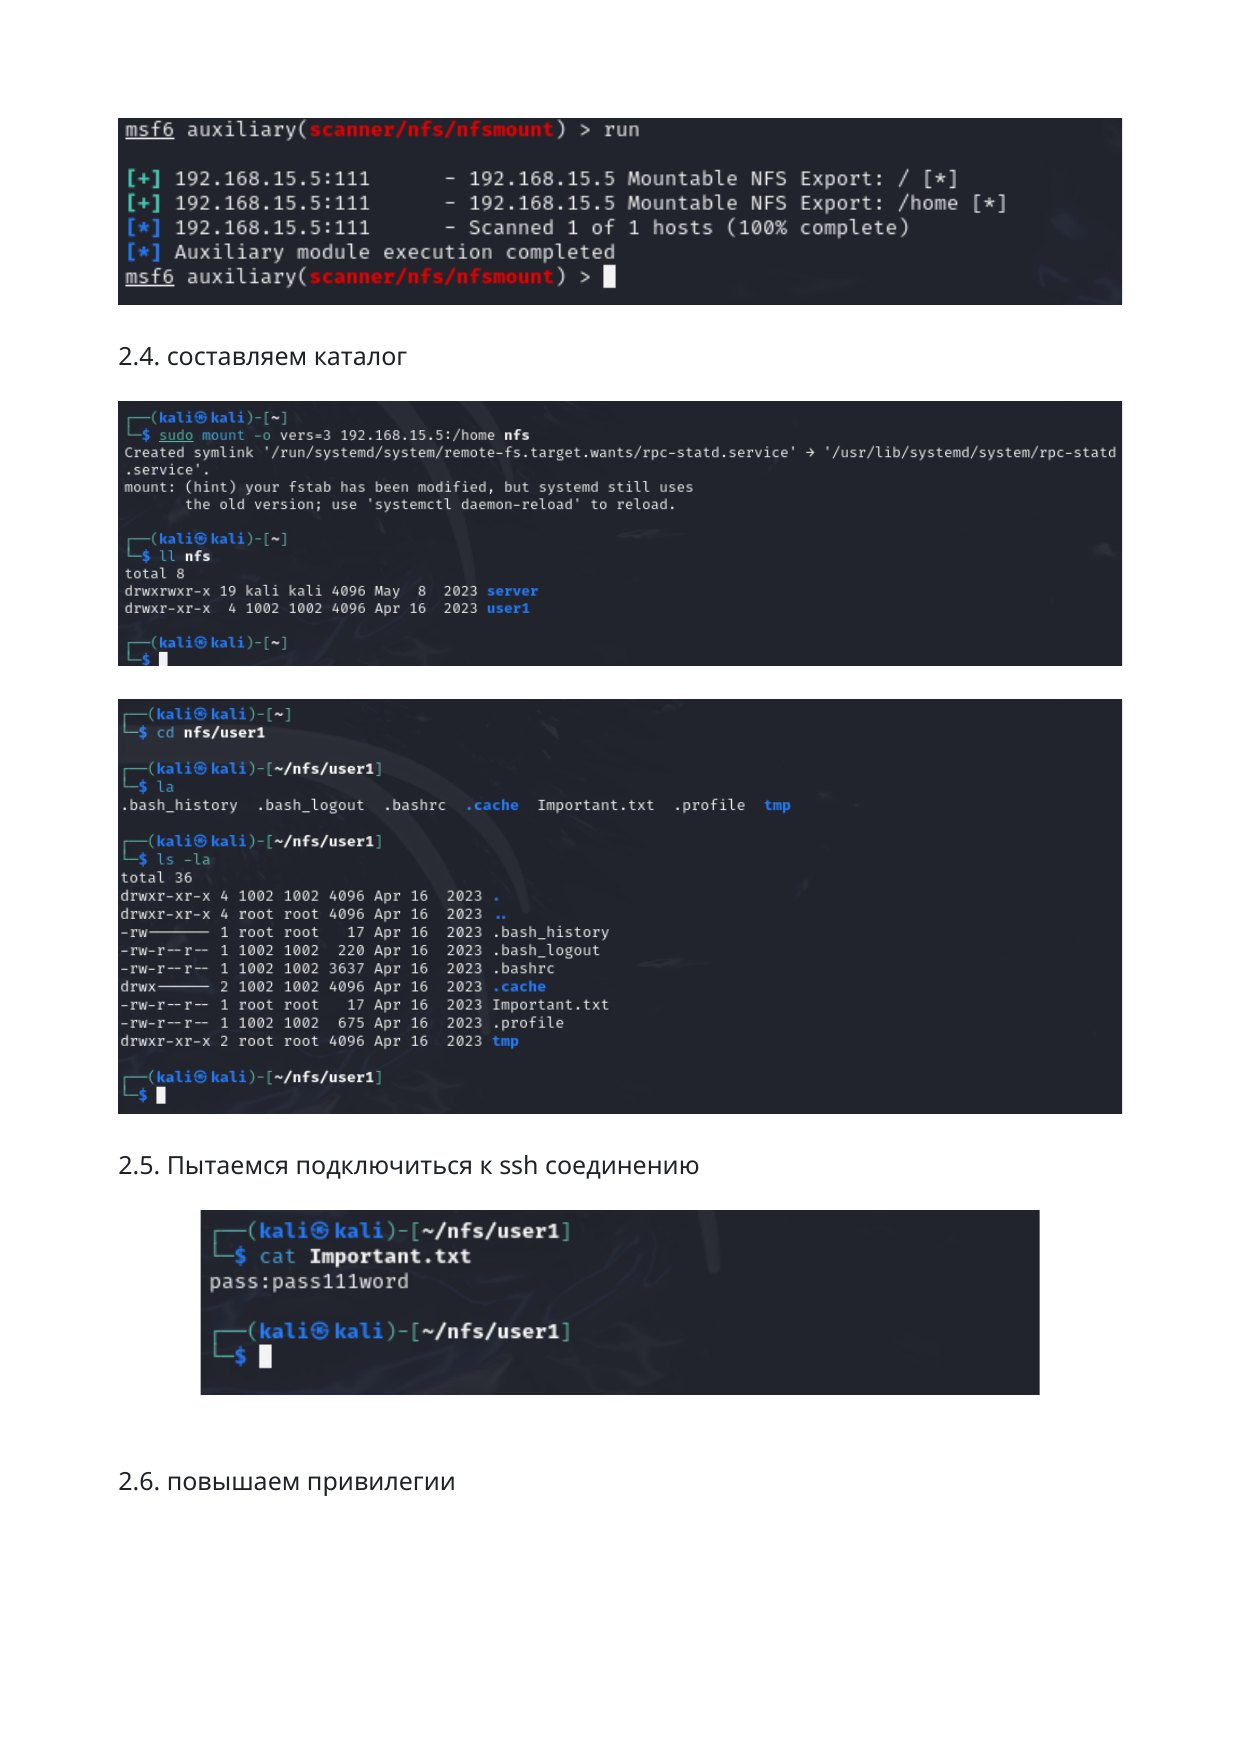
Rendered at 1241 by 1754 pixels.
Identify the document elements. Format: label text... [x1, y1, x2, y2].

picture [118, 401, 1123, 666]
text 2.5. Пытаемся подключиться к ssh соединению [118, 1148, 1122, 1182]
picture [118, 699, 1123, 1114]
picture [200, 1210, 1040, 1395]
picture [118, 118, 1123, 305]
text 2.6. повышаем привилегии [118, 1463, 1122, 1497]
text 2.4. составляем каталог [118, 339, 1122, 373]
